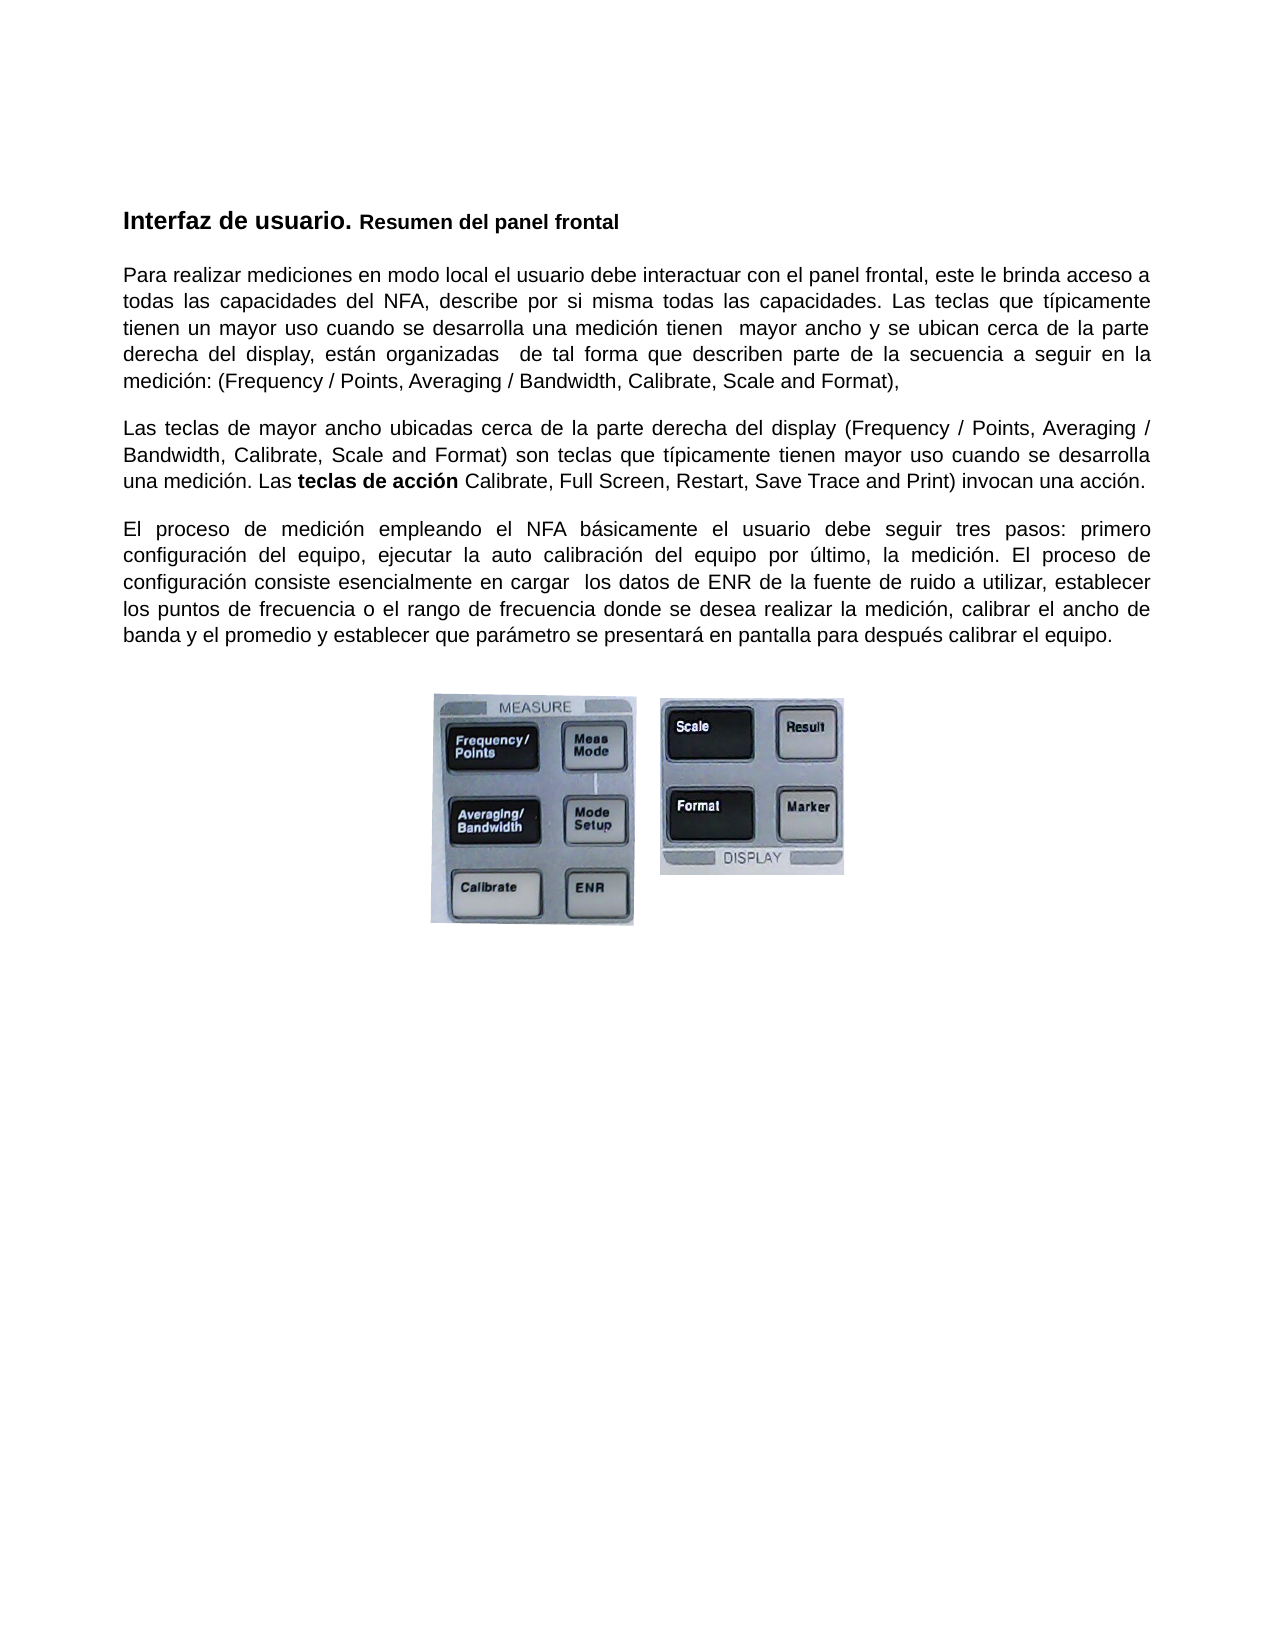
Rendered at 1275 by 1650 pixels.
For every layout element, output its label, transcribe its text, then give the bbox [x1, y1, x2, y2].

text Para realizar mediciones en modo local el usuario debe interactuar con el panel frontal, este le brinda acceso a todas las capacidades del NFA, describe por si misma todas las capacidades. Las teclas que típicamente tienen un mayor uso cuando se desarrolla una medición tienen mayor ancho y se ubican cerca de la parte derecha del display, están organizadas de tal forma que describen parte de la secuencia a seguir en la medición: (Frequency / Points, Averaging / Bandwidth, Calibrate, Scale and Format), [123, 260, 1152, 393]
text El proceso de medición empleando el NFA básicamente el usuario debe seguir tres pasos: primero configuración del equipo, ejecutar la auto calibración del equipo por último, la medición. El proceso de configuración consiste esencialmente en cargar los datos de ENR de la fuente de ruido a utilizar, establecer los puntos de frecuencia o el rango de frecuencia donde se desea realizar la medición, calibrar el ancho de banda y el promedio y establecer que parámetro se presentará en pantalla para después calibrar el equipo. [123, 514, 1152, 647]
picture [660, 698, 845, 875]
picture [430, 693, 637, 926]
text Las teclas de mayor ancho ubicadas cerca de la parte derecha del display (Frequency / Points, Averaging / Bandwidth, Calibrate, Scale and Format) son teclas que típicamente tienen mayor uso cuando se desarrolla una medición. Las teclas de acción Calibrate, Full Screen, Restart, Save Trace and Print) invocan una acción. [123, 413, 1152, 493]
subtitle Interfaz de usuario. Resumen del panel frontal [123, 206, 1152, 235]
